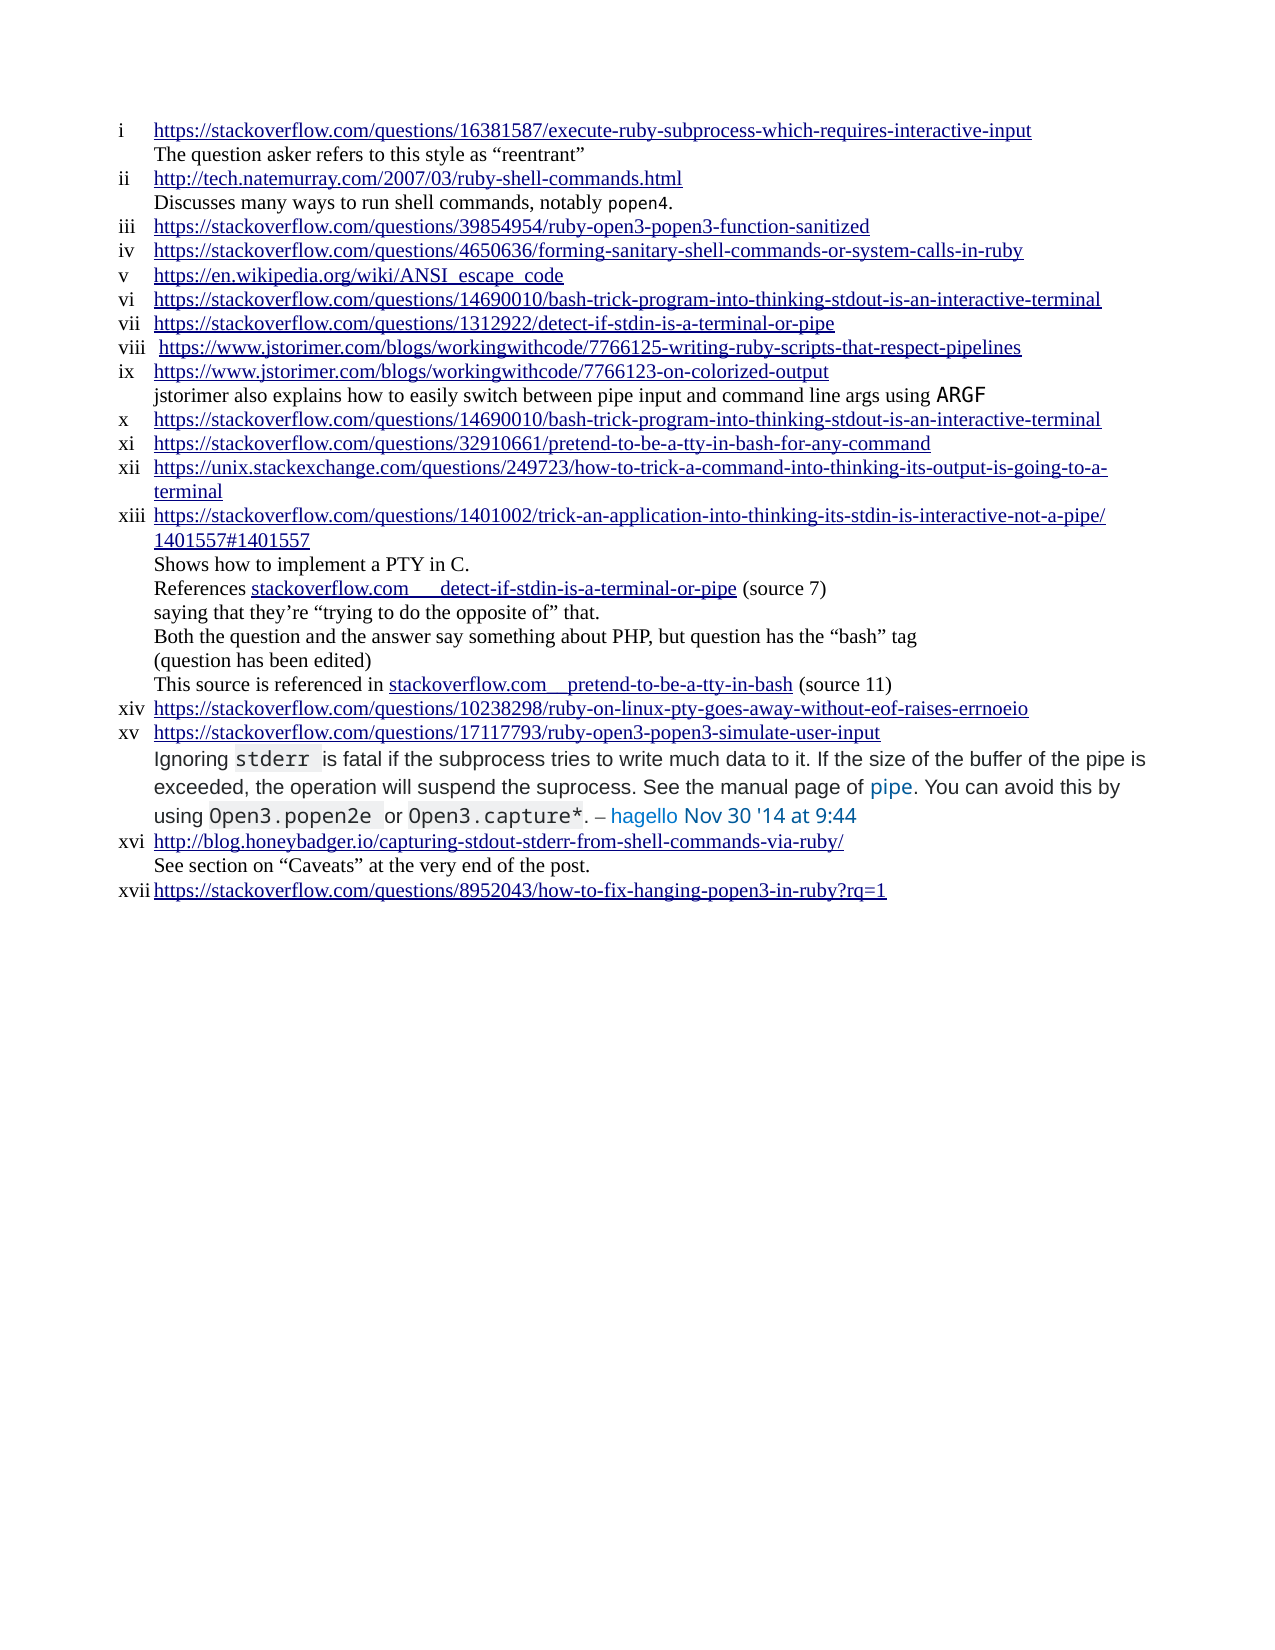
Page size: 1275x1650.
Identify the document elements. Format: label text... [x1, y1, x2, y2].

text https://stackoverflow.com/questions/14690010/bash-trick-program-into-thinking-stdout-is-an-interactive-terminal [118, 287, 1157, 311]
text http://blog.honeybadger.io/capturing-stdout-stderr-from-shell-commands-via-ruby/ See section on “Caveats” at the very end of the post. [118, 829, 1157, 877]
text https://unix.stackexchange.com/questions/249723/how-to-trick-a-command-into-thinking-its-output-is-going-to-a-terminal [118, 455, 1157, 503]
text https://stackoverflow.com/questions/4650636/forming-sanitary-shell-commands-or-system-calls-in-ruby [118, 238, 1157, 262]
text https://stackoverflow.com/questions/39854954/ruby-open3-popen3-function-sanitized [118, 214, 1157, 238]
text https://www.jstorimer.com/blogs/workingwithcode/7766125-writing-ruby-scripts-that-respect-pipelines [118, 335, 1157, 359]
text https://stackoverflow.com/questions/1312922/detect-if-stdin-is-a-terminal-or-pipe [118, 311, 1157, 335]
text https://www.jstorimer.com/blogs/workingwithcode/7766123-on-colorized-output jstorimer also explains how to easily switch between pipe input and command line args using ARGF [118, 359, 1157, 407]
text https://stackoverflow.com/questions/10238298/ruby-on-linux-pty-goes-away-without-eof-raises-errnoeio [118, 696, 1157, 720]
text http://tech.natemurray.com/2007/03/ruby-shell-commands.html Discusses many ways to run shell commands, notably popen4. [118, 166, 1157, 214]
text https://stackoverflow.com/questions/16381587/execute-ruby-subprocess-which-requires-interactive-input The question asker refers to this style as “reentrant” [118, 118, 1157, 166]
text https://stackoverflow.com/questions/32910661/pretend-to-be-a-tty-in-bash-for-any-command [118, 431, 1157, 455]
text https://stackoverflow.com/questions/14690010/bash-trick-program-into-thinking-stdout-is-an-interactive-terminal [118, 407, 1157, 431]
text https://stackoverflow.com/questions/8952043/how-to-fix-hanging-popen3-in-ruby?rq=1 [118, 877, 1157, 902]
text https://stackoverflow.com/questions/1401002/trick-an-application-into-thinking-its-stdin-is-interactive-not-a-pipe/1401557#1401557 Shows how to implement a PTY in C. References stackoverflow.com___detect-if-stdin-is-a-terminal-or-pipe (source 7) saying that they’re “trying to do the opposite of” that. Both the question and the answer say something about PHP, but question has the “bash” tag (question has been edited) This source is referenced in stackoverflow.com__pretend-to-be-a-tty-in-bash (source 11) [118, 503, 1157, 696]
text https://en.wikipedia.org/wiki/ANSI_escape_code [118, 262, 1157, 287]
text https://stackoverflow.com/questions/17117793/ruby-open3-popen3-simulate-user-input Ignoring stderr is fatal if the subprocess tries to write much data to it. If the size of the buffer of the pipe is exceeded, the operation will suspend the suprocess. See the manual page of pipe. You can avoid this by using Open3.popen2e or Open3.capture*. – hagello Nov 30 '14 at 9:44 [118, 720, 1157, 829]
